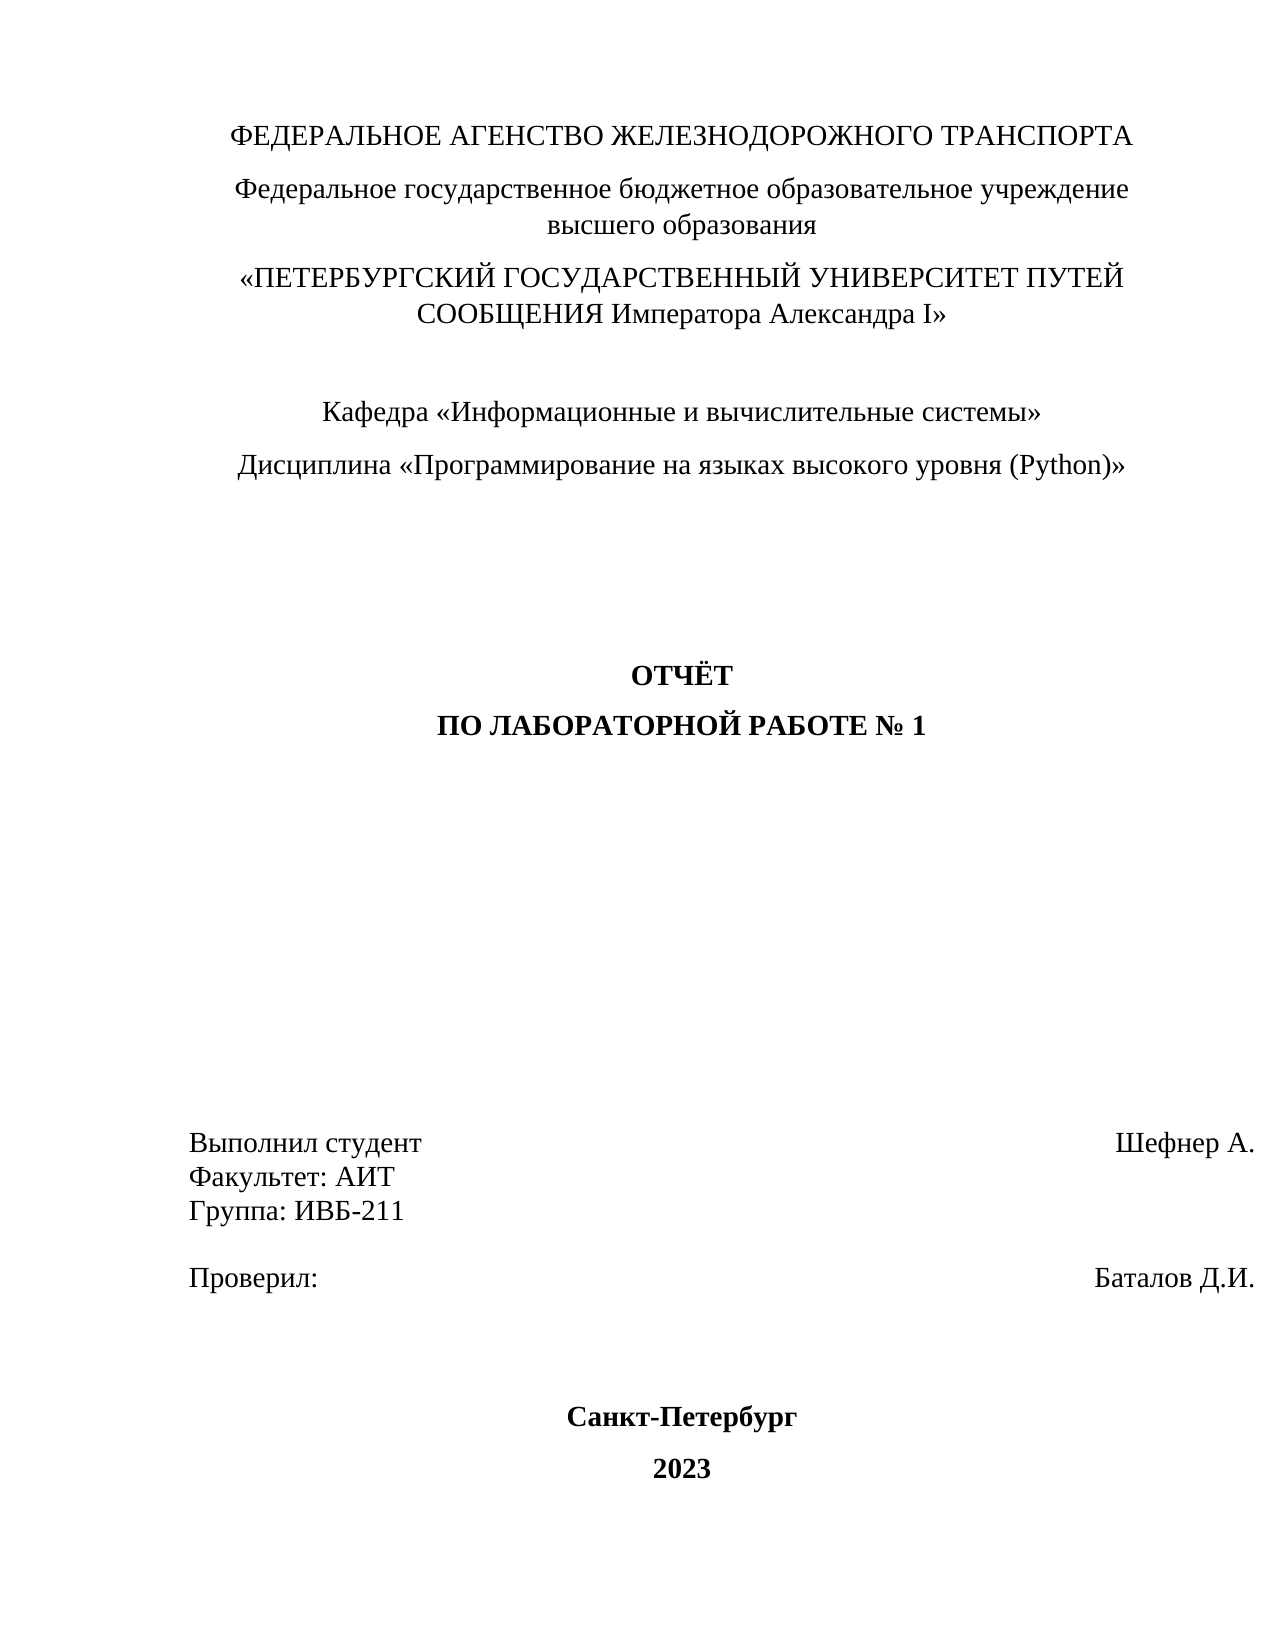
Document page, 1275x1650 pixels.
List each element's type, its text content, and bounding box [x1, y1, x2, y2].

text Кафедра «Информационные и вычислительные системы» [177, 394, 1186, 427]
table_cell Баталов Д.И. [722, 1260, 1266, 1293]
text «ПЕТЕРБУРГСКИЙ ГОСУДАРСТВЕННЫЙ УНИВЕРСИТЕТ ПУТЕЙ СООБЩЕНИЯ Императора Александра I» [177, 260, 1186, 329]
text 2023 [177, 1452, 1186, 1485]
text ОТЧЁТ [177, 658, 1186, 692]
text Санкт-Петербург [177, 1399, 1186, 1432]
text ПО ЛАБОРАТОРНОЙ РАБОТЕ № 1 [177, 708, 1186, 742]
table_header Шефнер А. [722, 1126, 1266, 1260]
table_cell Проверил: [177, 1260, 722, 1293]
text Дисциплина «Программирование на языках высокого уровня (Python)» [177, 447, 1186, 480]
table_header Выполнил студент Факультет: АИТ Группа: ИВБ-211 [177, 1126, 722, 1260]
text ФЕДЕРАЛЬНОЕ АГЕНСТВО ЖЕЛЕЗНОДОРОЖНОГО ТРАНСПОРТА [177, 118, 1186, 152]
text Федеральное государственное бюджетное образовательное учреждение высшего образования [177, 171, 1186, 241]
